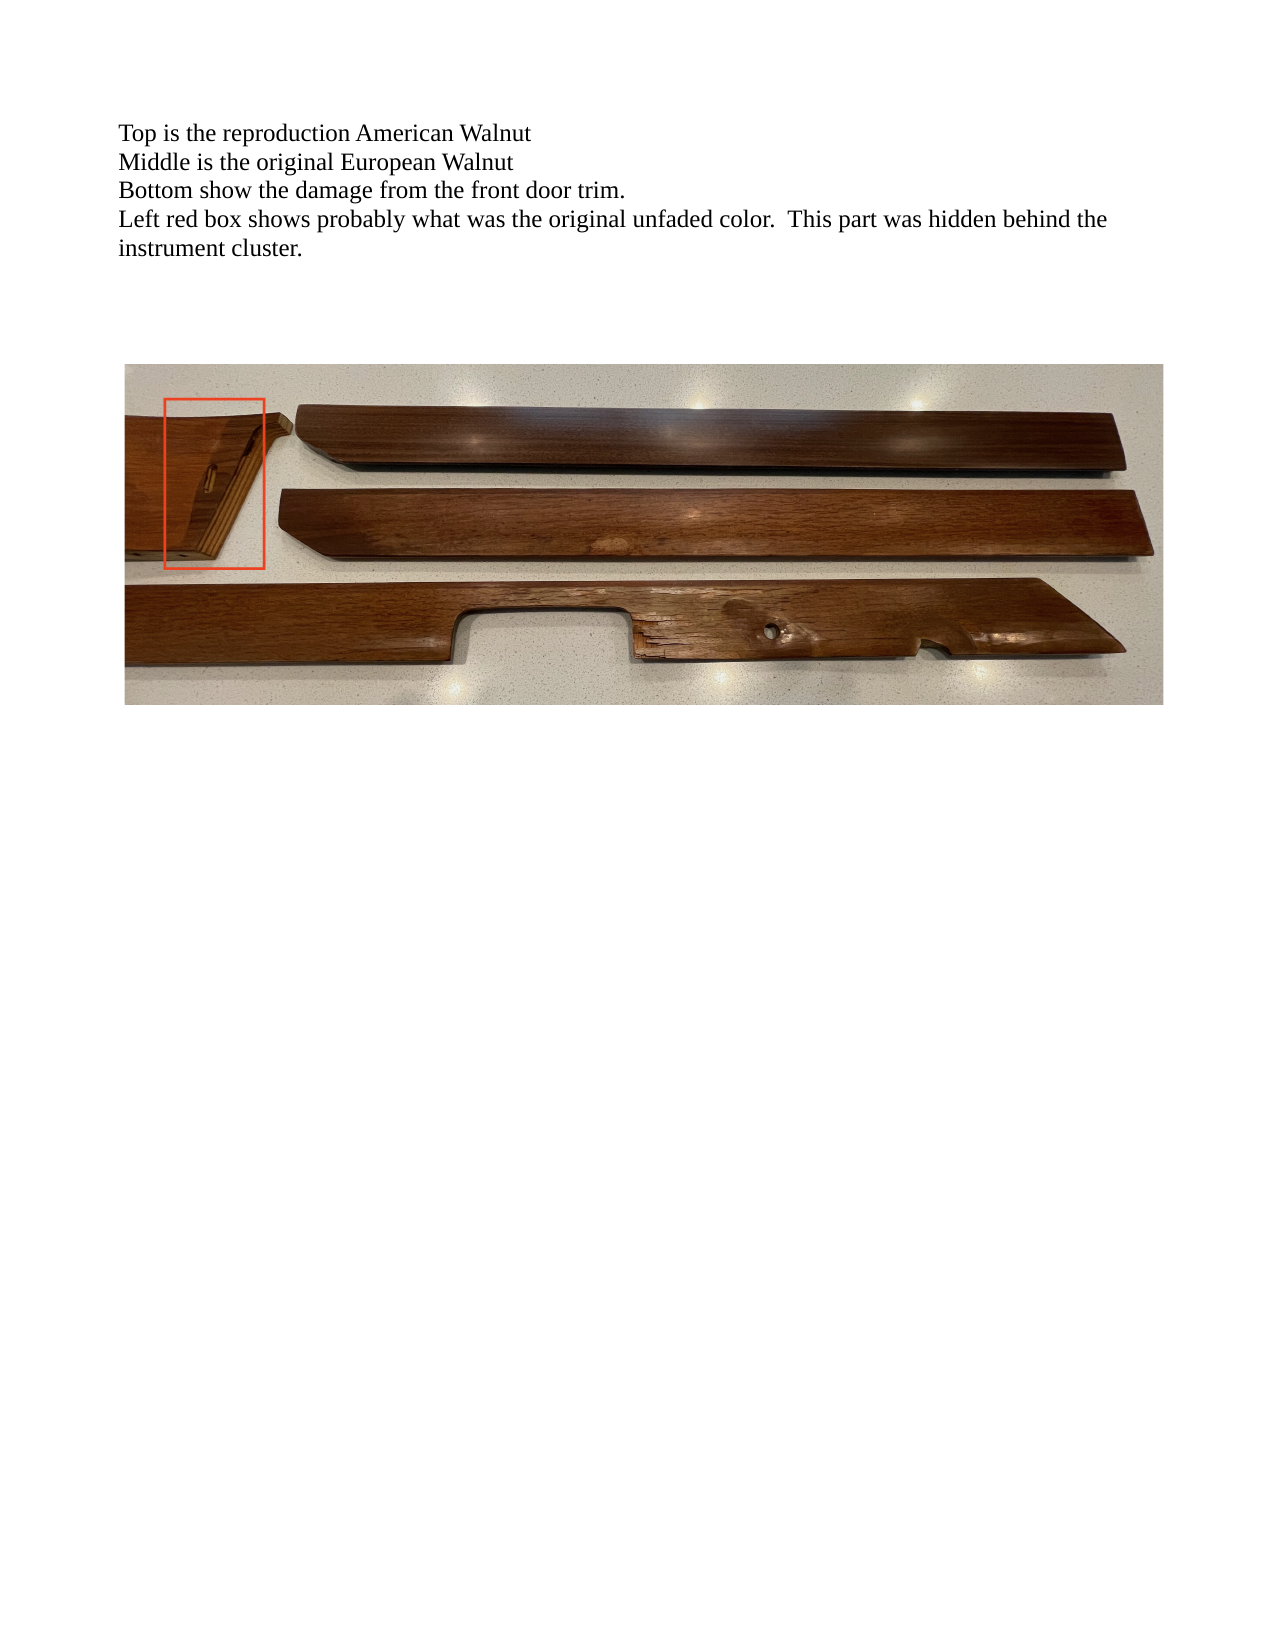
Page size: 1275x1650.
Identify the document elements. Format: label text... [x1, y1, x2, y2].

text Left red box shows probably what was the original unfaded color. This part was hidden behind the instrument cluster. [118, 204, 1157, 262]
picture [124, 364, 1164, 705]
text Middle is the original European Walnut [118, 147, 1157, 176]
text Top is the reproduction American Walnut [118, 118, 1157, 147]
text Bottom show the damage from the front door trim. [118, 176, 1157, 204]
